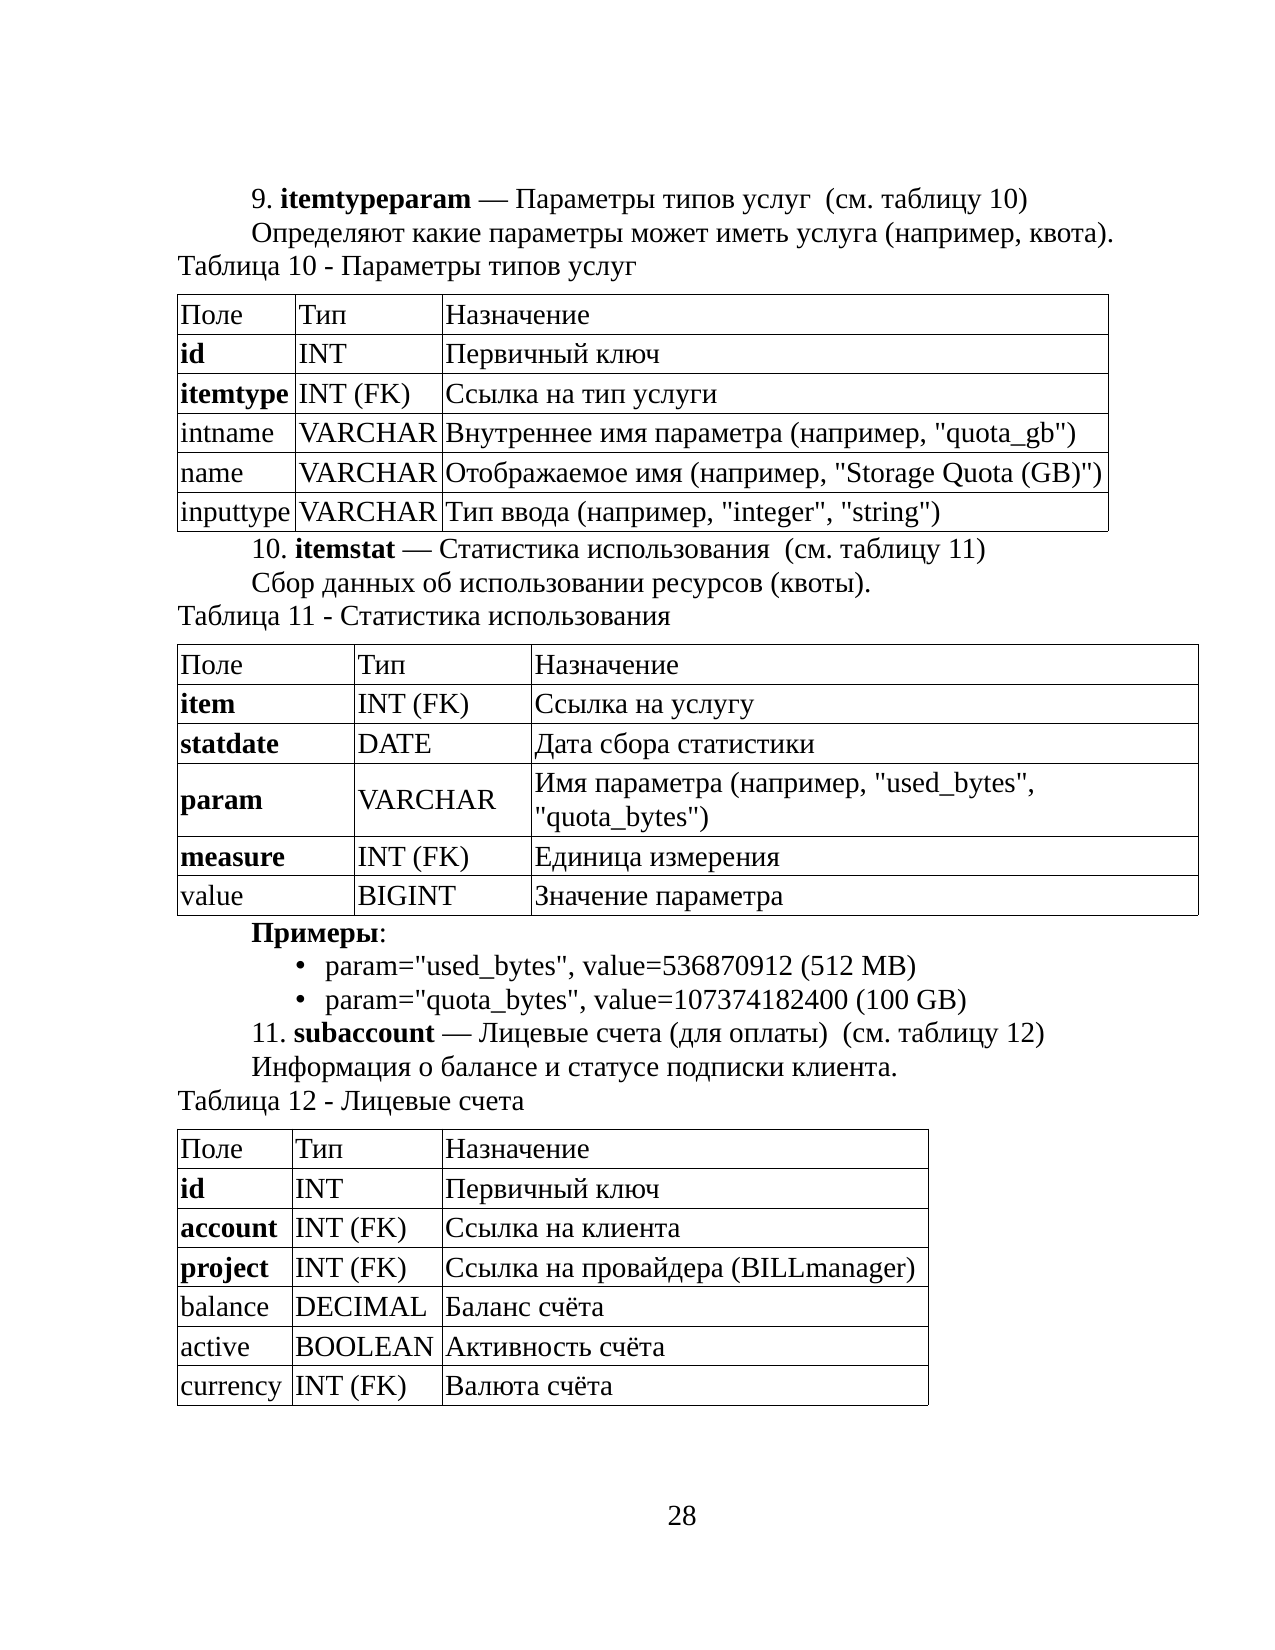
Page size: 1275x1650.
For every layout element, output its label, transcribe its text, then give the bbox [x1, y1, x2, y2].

table_cell VARCHAR [296, 414, 442, 452]
table_cell value [178, 876, 354, 914]
table_cell Значение параметра [532, 876, 1198, 914]
table_cell INT (FK) [293, 1209, 442, 1247]
text Примеры: [177, 916, 1186, 948]
table_cell Ссылка на тип услуги [443, 374, 1108, 413]
table_cell INT (FK) [293, 1248, 442, 1286]
table_header Назначение [532, 645, 1198, 684]
table_cell measure [178, 837, 354, 875]
table_cell name [178, 453, 295, 492]
table_cell id [178, 1169, 292, 1207]
table_cell item [178, 685, 354, 723]
table_header Назначение [443, 295, 1108, 334]
table_cell DECIMAL [293, 1287, 442, 1326]
table_cell INT (FK) [293, 1366, 442, 1405]
table_header Поле [178, 295, 295, 334]
table_cell project [178, 1248, 292, 1286]
table_cell inputtype [178, 493, 295, 531]
table_cell Ссылка на услугу [532, 685, 1198, 723]
table_cell INT (FK) [355, 685, 531, 723]
table_header Назначение [443, 1130, 928, 1168]
table_cell Тип ввода (например, "integer", "string") [443, 493, 1108, 531]
table_cell balance [178, 1287, 292, 1326]
table_cell statdate [178, 724, 354, 763]
text Таблица 12 - Лицевые счета [177, 1083, 1186, 1116]
table_cell INT [296, 335, 442, 373]
table_cell VARCHAR [296, 453, 442, 492]
table_cell INT (FK) [296, 374, 442, 413]
table_cell currency [178, 1366, 292, 1405]
table_cell id [178, 335, 295, 373]
table_header Тип [355, 645, 531, 684]
table_cell Валюта счёта [443, 1366, 928, 1405]
table_cell Имя параметра (например, "used_bytes", "quota_bytes") [532, 764, 1198, 836]
text Таблица 10 - Параметры типов услуг [177, 248, 1186, 282]
text Определяют какие параметры может иметь услуга (например, квота). [177, 215, 1186, 248]
text 9. itemtypeparam — Параметры типов услуг (см. таблицу 10) [177, 181, 1186, 215]
table_cell Первичный ключ [443, 335, 1108, 373]
table_cell DATE [355, 724, 531, 763]
list param="quota_bytes", value=107374182400 (100 GB) [222, 982, 1186, 1016]
table_cell Активность счёта [443, 1327, 928, 1365]
text Сбор данных об использовании ресурсов (квоты). [177, 565, 1186, 598]
list param="used_bytes", value=536870912 (512 MB) [222, 948, 1186, 982]
table_cell active [178, 1327, 292, 1365]
text Таблица 11 - Статистика использования [177, 598, 1186, 632]
table_cell Дата сбора статистики [532, 724, 1198, 763]
table_cell Внутреннее имя параметра (например, "quota_gb") [443, 414, 1108, 452]
table_cell BIGINT [355, 876, 531, 914]
table_cell Ссылка на провайдера (BILLmanager) [443, 1248, 928, 1286]
text 11. subaccount — Лицевые счета (для оплаты) (см. таблицу 12) [177, 1016, 1186, 1049]
table_cell Единица измерения [532, 837, 1198, 875]
table_header Поле [178, 645, 354, 684]
table_cell VARCHAR [355, 764, 531, 836]
text Информация о балансе и статусе подписки клиента. [177, 1049, 1186, 1083]
table_cell account [178, 1209, 292, 1247]
table_cell INT [293, 1169, 442, 1207]
table_cell Отображаемое имя (например, "Storage Quota (GB)") [443, 453, 1108, 492]
text 10. itemstat — Статистика использования (см. таблицу 11) [177, 531, 1186, 565]
table_cell INT (FK) [355, 837, 531, 875]
table_header Поле [178, 1130, 292, 1168]
table_header Тип [293, 1130, 442, 1168]
table_cell intname [178, 414, 295, 452]
table_cell Баланс счёта [443, 1287, 928, 1326]
table_cell VARCHAR [296, 493, 442, 531]
table_cell itemtype [178, 374, 295, 413]
table_cell param [178, 764, 354, 836]
table_cell BOOLEAN [293, 1327, 442, 1365]
table_header Тип [296, 295, 442, 334]
table_cell Первичный ключ [443, 1169, 928, 1207]
table_cell Ссылка на клиента [443, 1209, 928, 1247]
